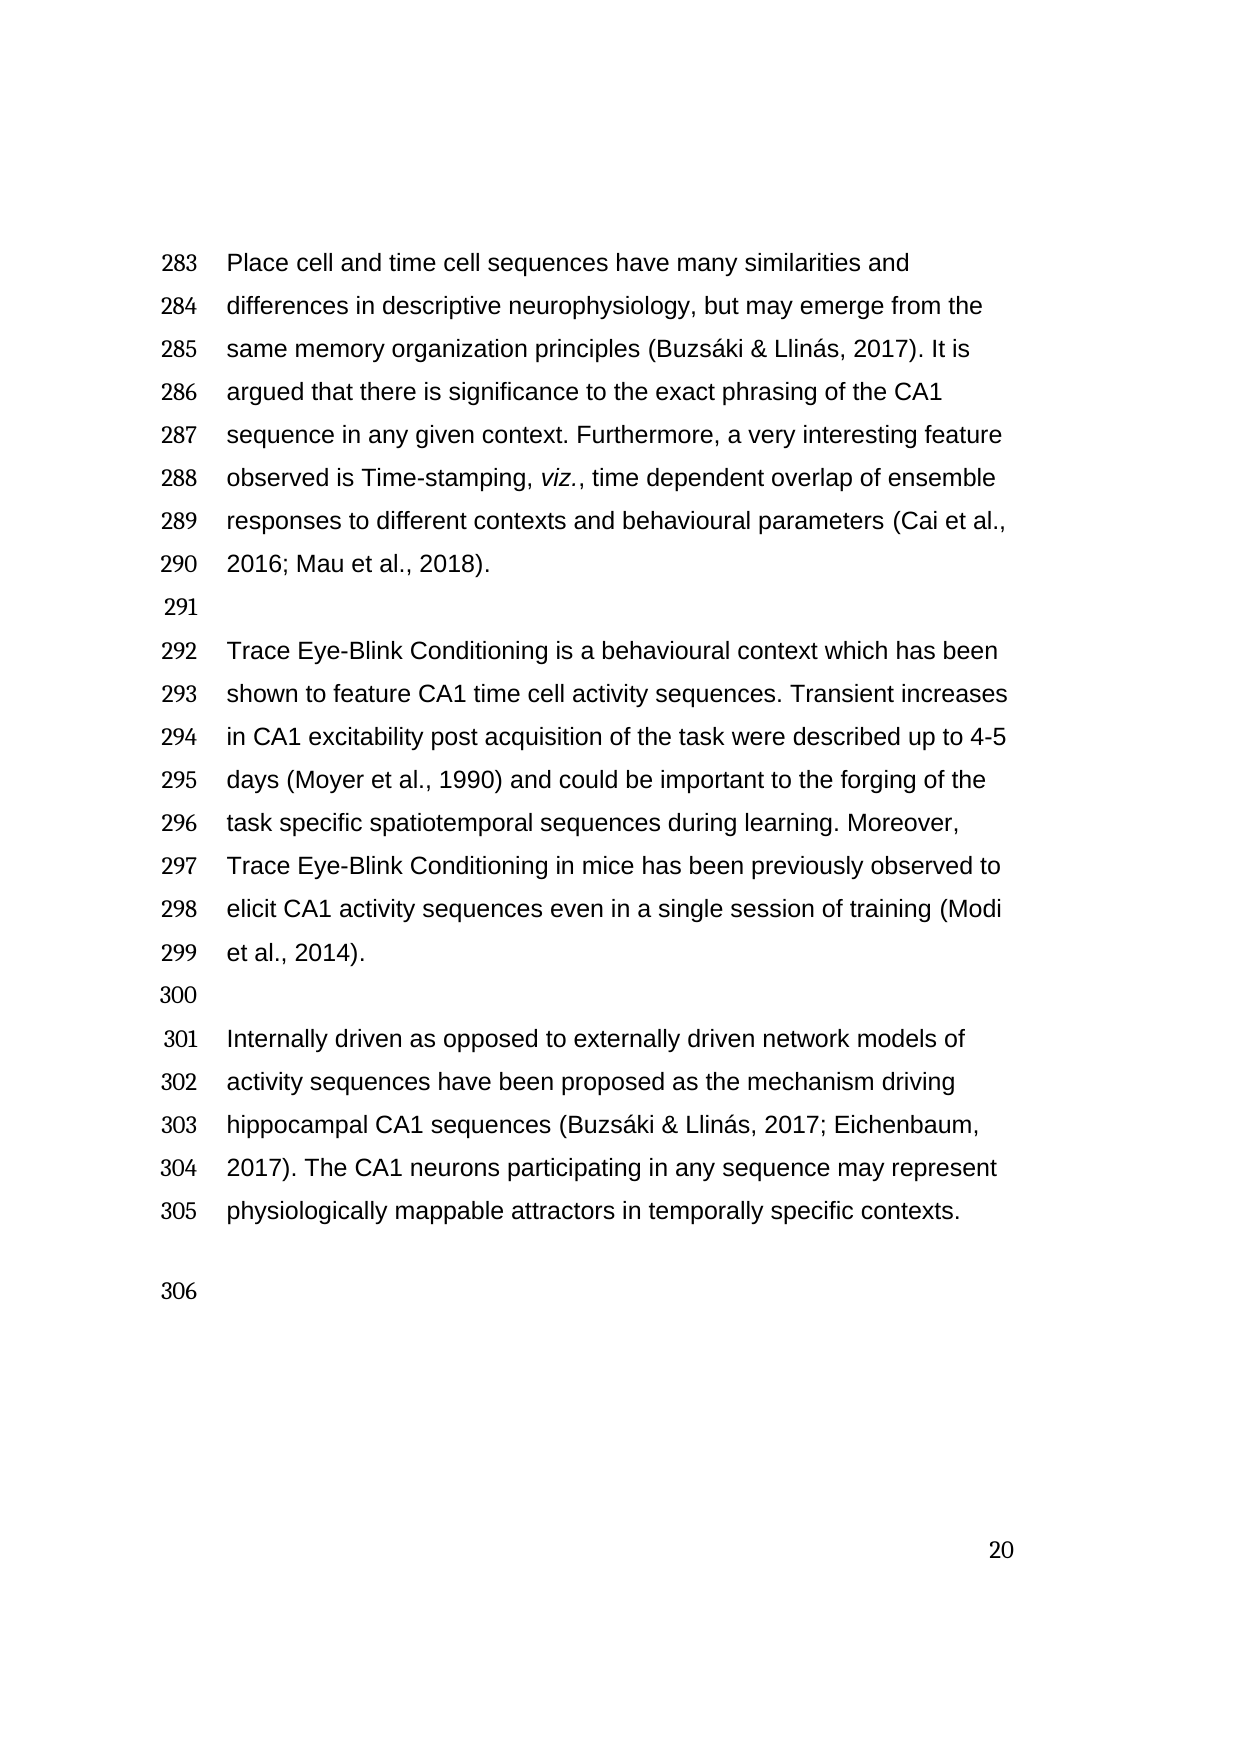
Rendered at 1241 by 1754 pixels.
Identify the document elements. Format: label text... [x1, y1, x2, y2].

text Place cell and time cell sequences have many similarities and differences in descriptive neurophysiology, but may emerge from the same memory organization principles (Buzsáki & Llinás, 2017)⁠. It is argued that there is significance to the exact phrasing of the CA1 sequence in any given context. Furthermore, a very interesting feature observed is Time-stamping, viz., time dependent overlap of ensemble responses to different contexts and behavioural parameters (Cai et al., 2016; Mau et al., 2018)⁠. [226, 248, 1014, 578]
text Trace Eye-Blink Conditioning is a behavioural context which has been shown to feature CA1 time cell activity sequences. Transient increases in CA1 excitability post acquisition of the task were described up to 4-5 days (Moyer et al., 1990)⁠ and could be important to the forging of the task specific spatiotemporal sequences during learning. Moreover, Trace Eye-Blink Conditioning in mice has been previously observed to elicit CA1 activity sequences even in a single session of training (Modi et al., 2014)⁠. [226, 636, 1014, 966]
text Internally driven as opposed to externally driven network models of activity sequences have been proposed as the mechanism driving hippocampal CA1 sequences (Buzsáki & Llinás, 2017; Eichenbaum, 2017)⁠. The CA1 neurons participating in any sequence may represent physiologically mappable attractors in temporally specific contexts. [226, 1024, 1014, 1225]
